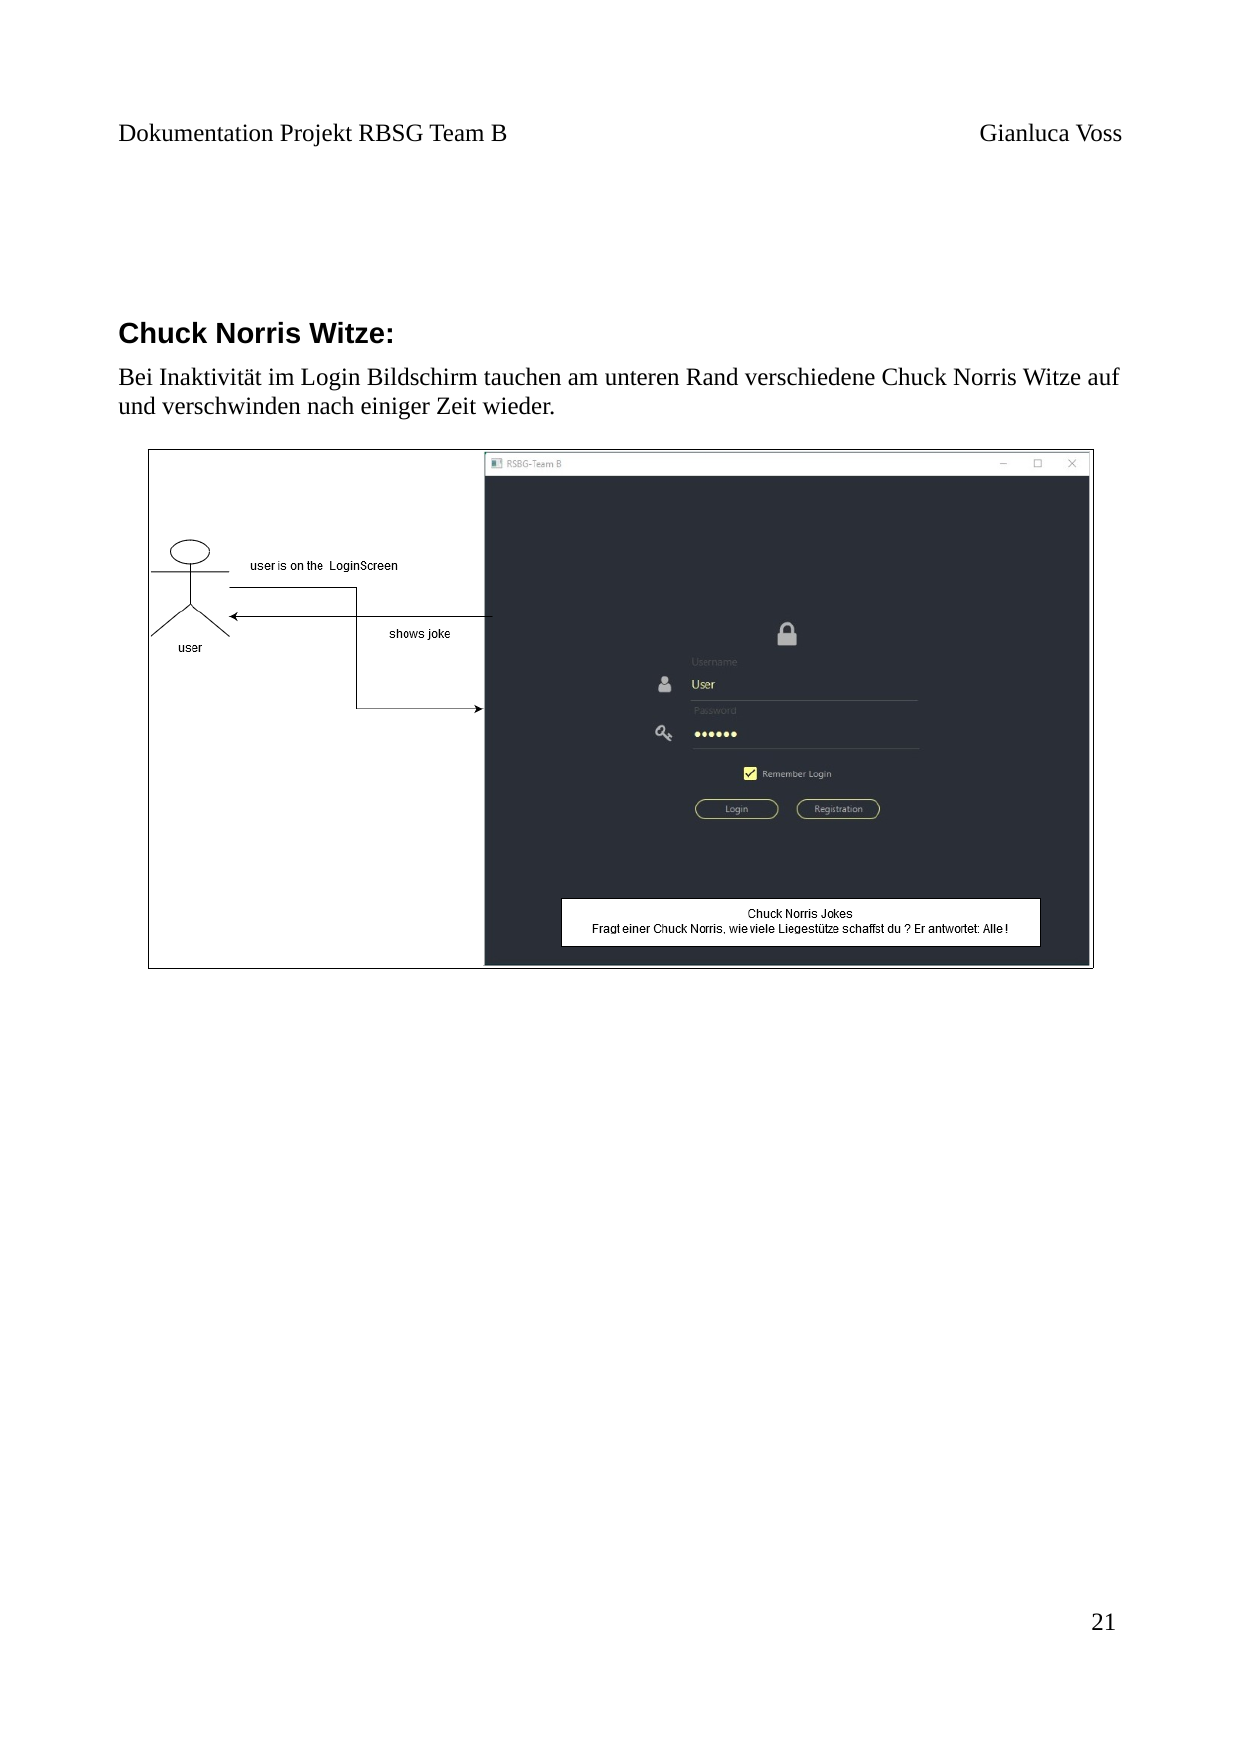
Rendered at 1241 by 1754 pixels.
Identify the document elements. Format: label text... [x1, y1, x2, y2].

text Bei Inaktivität im Login Bildschirm tauchen am unteren Rand verschiedene Chuck Norris Witze auf und verschwinden nach einiger Zeit wieder. [118, 362, 1122, 420]
subtitle Chuck Norris Witze: [118, 316, 1122, 350]
picture [150, 451, 1090, 966]
